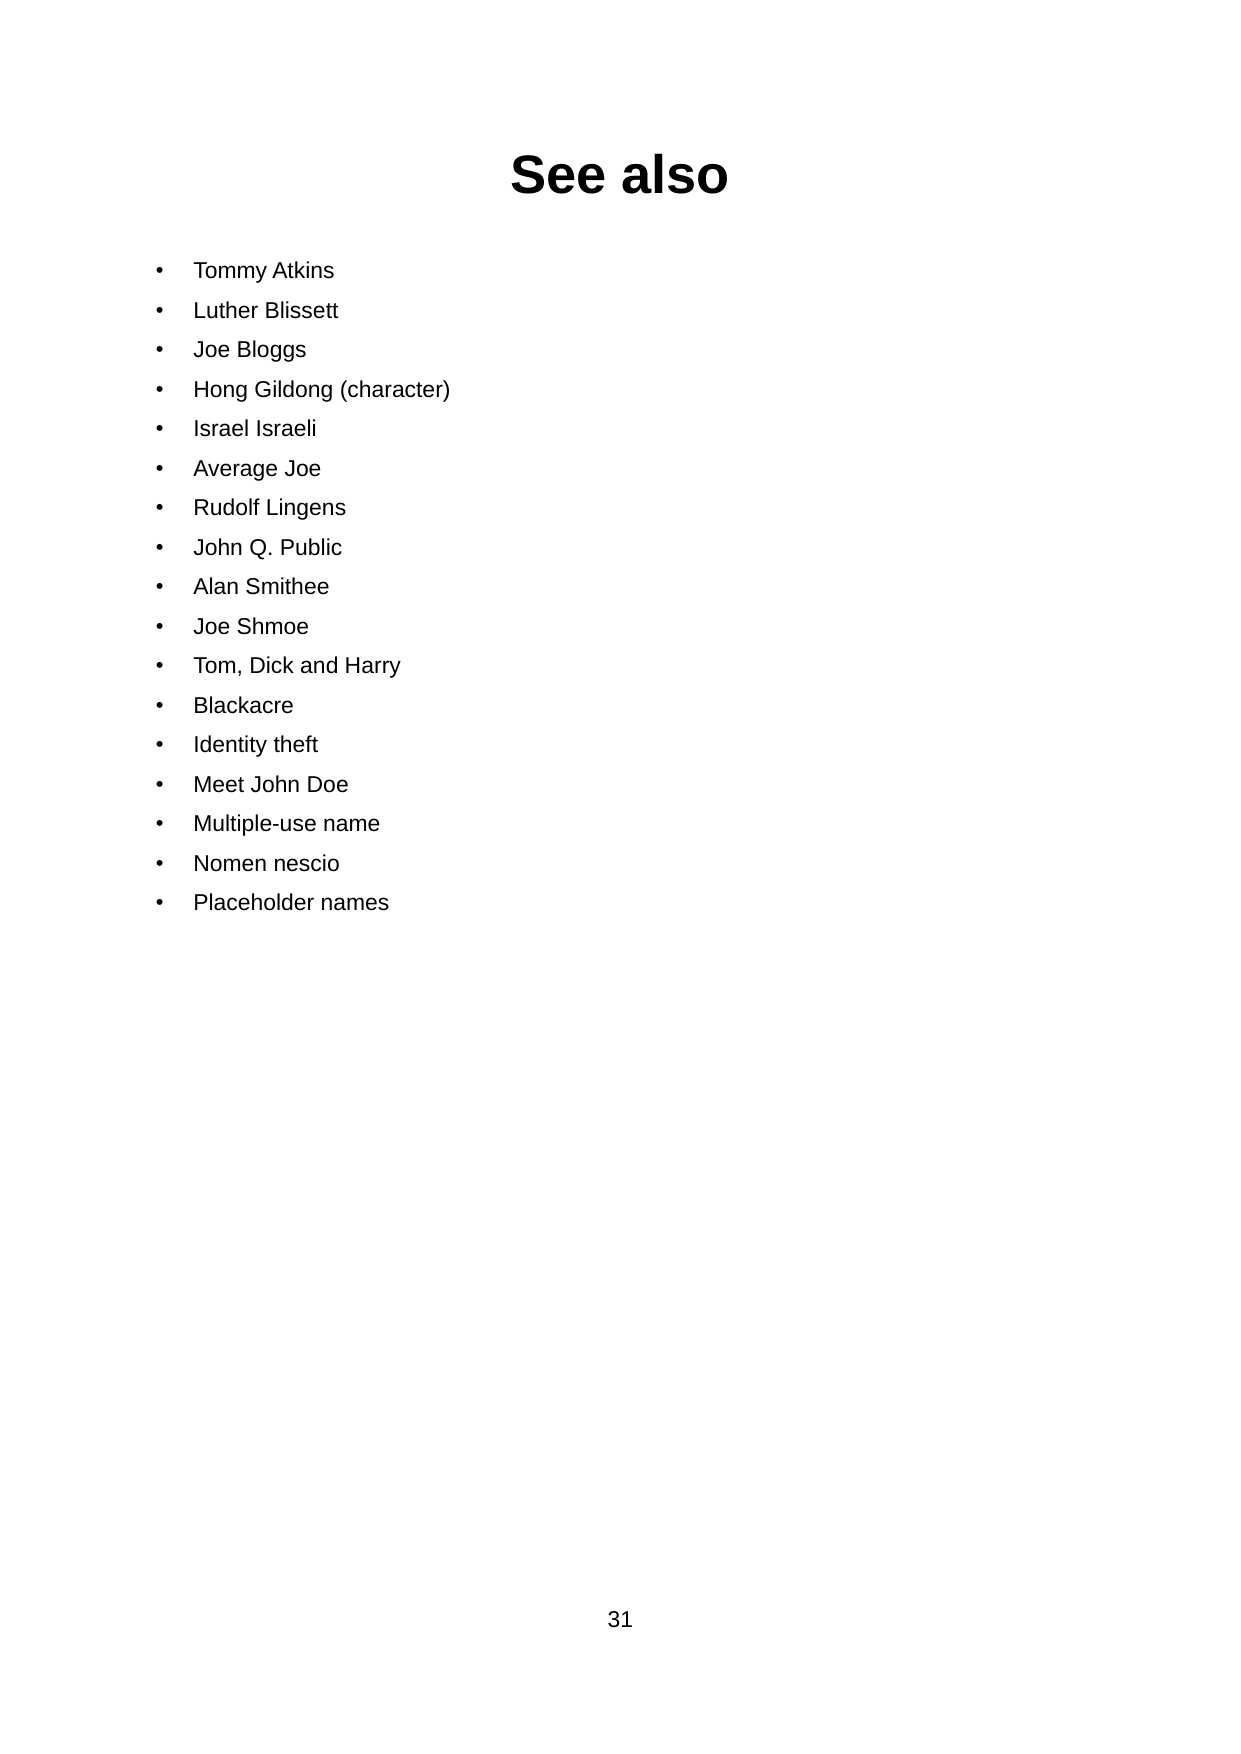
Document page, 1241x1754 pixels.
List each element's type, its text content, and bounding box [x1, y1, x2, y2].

list John Q. Public [156, 534, 1122, 560]
list Joe Bloggs [156, 336, 1122, 363]
list Multiple-use name [156, 810, 1122, 836]
list Average Joe [156, 455, 1122, 481]
list Tom, Dick and Harry [156, 652, 1122, 678]
list Blackacre [156, 692, 1122, 718]
list Meet John Doe [156, 771, 1122, 797]
list Israel Israeli [156, 415, 1122, 442]
list Rudolf Lingens [156, 494, 1122, 521]
list Luther Blissett [156, 297, 1122, 323]
list Tommy Atkins [156, 257, 1122, 284]
subtitle See also [118, 143, 1122, 205]
list Hong Gildong (character) [156, 376, 1122, 402]
list Nomen nescio [156, 849, 1122, 876]
list Alan Smithee [156, 573, 1122, 599]
list Placeholder names [156, 889, 1122, 915]
list Identity theft [156, 731, 1122, 757]
list Joe Shmoe [156, 613, 1122, 639]
